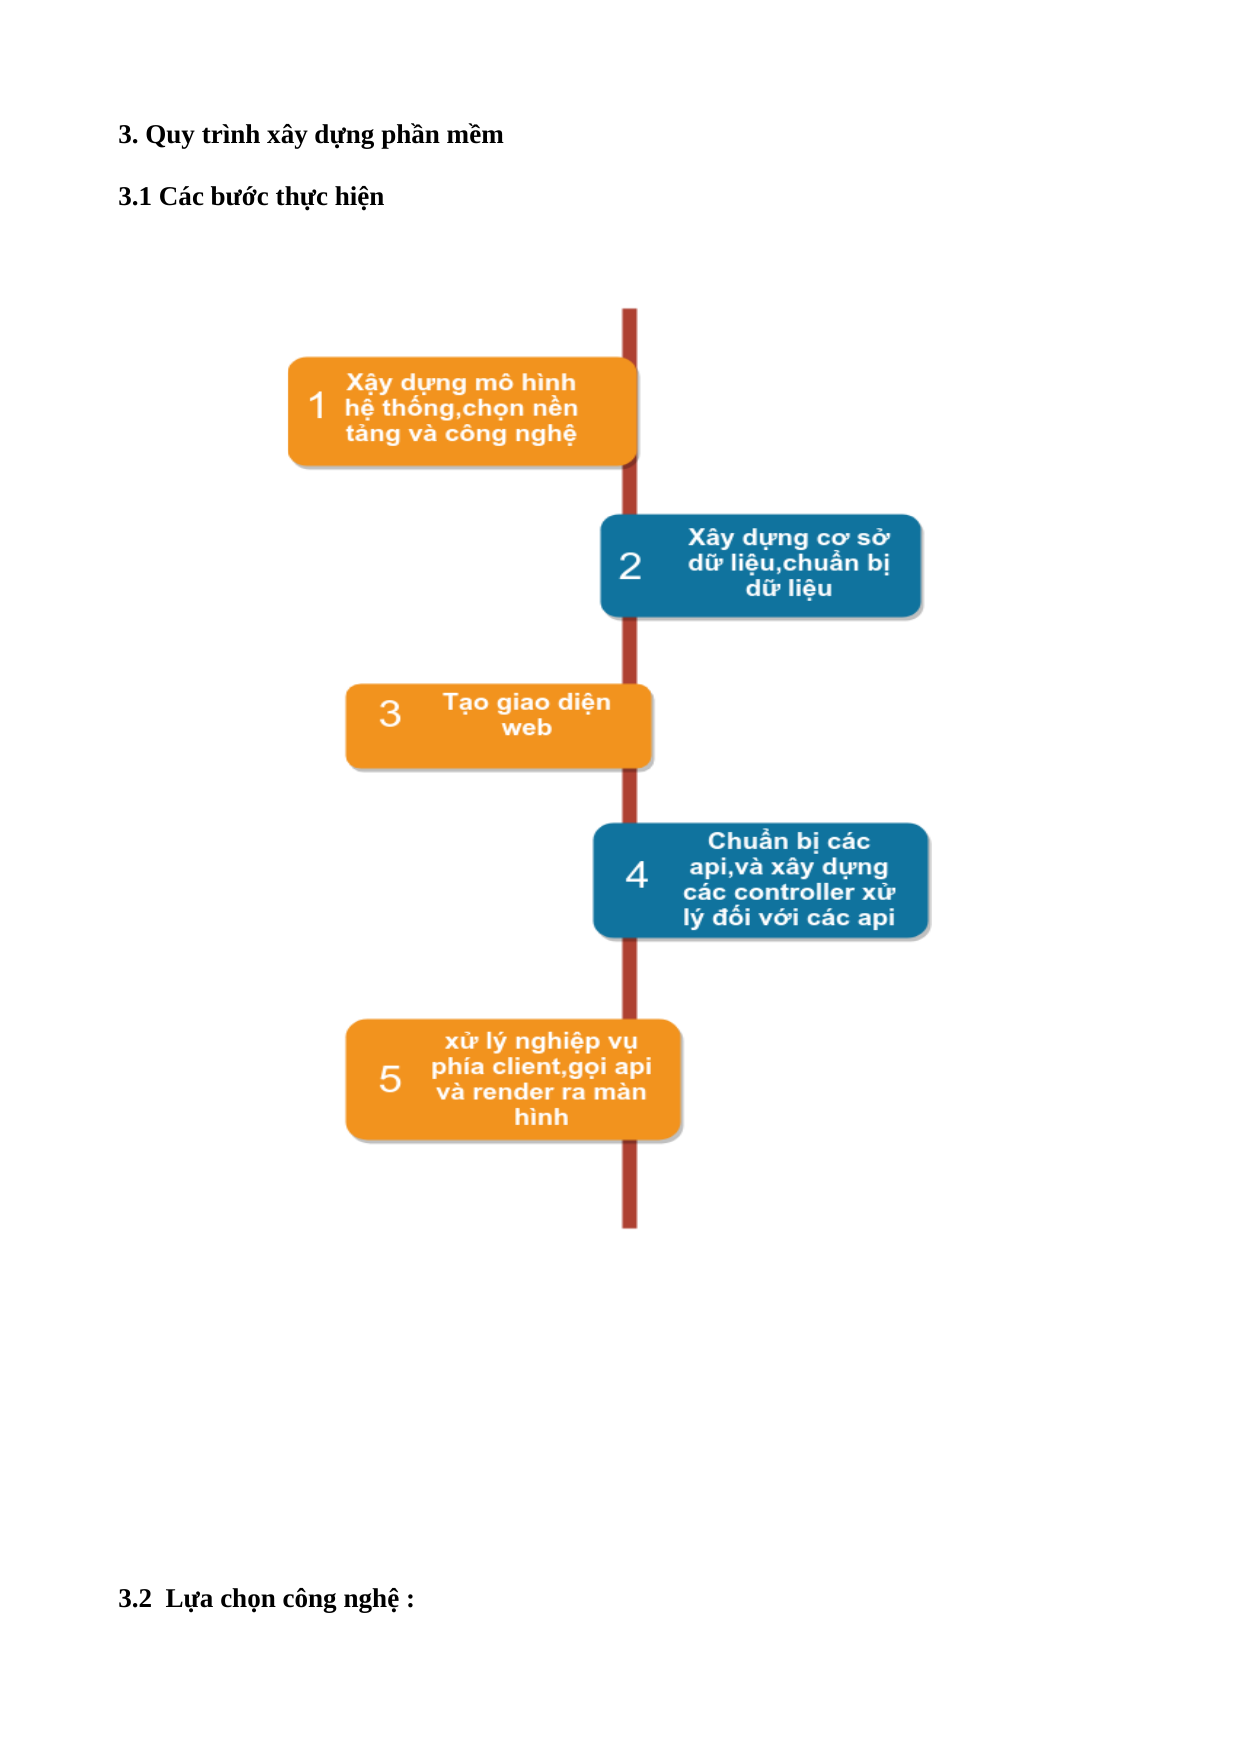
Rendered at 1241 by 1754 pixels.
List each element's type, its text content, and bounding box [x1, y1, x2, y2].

text 3.2 Lựa chọn công nghệ : [118, 1582, 1122, 1613]
text 3. Quy trình xây dựng phần mềm [118, 118, 1122, 149]
text 3.1 Các bước thực hiện [118, 180, 1122, 212]
picture [287, 302, 932, 1493]
